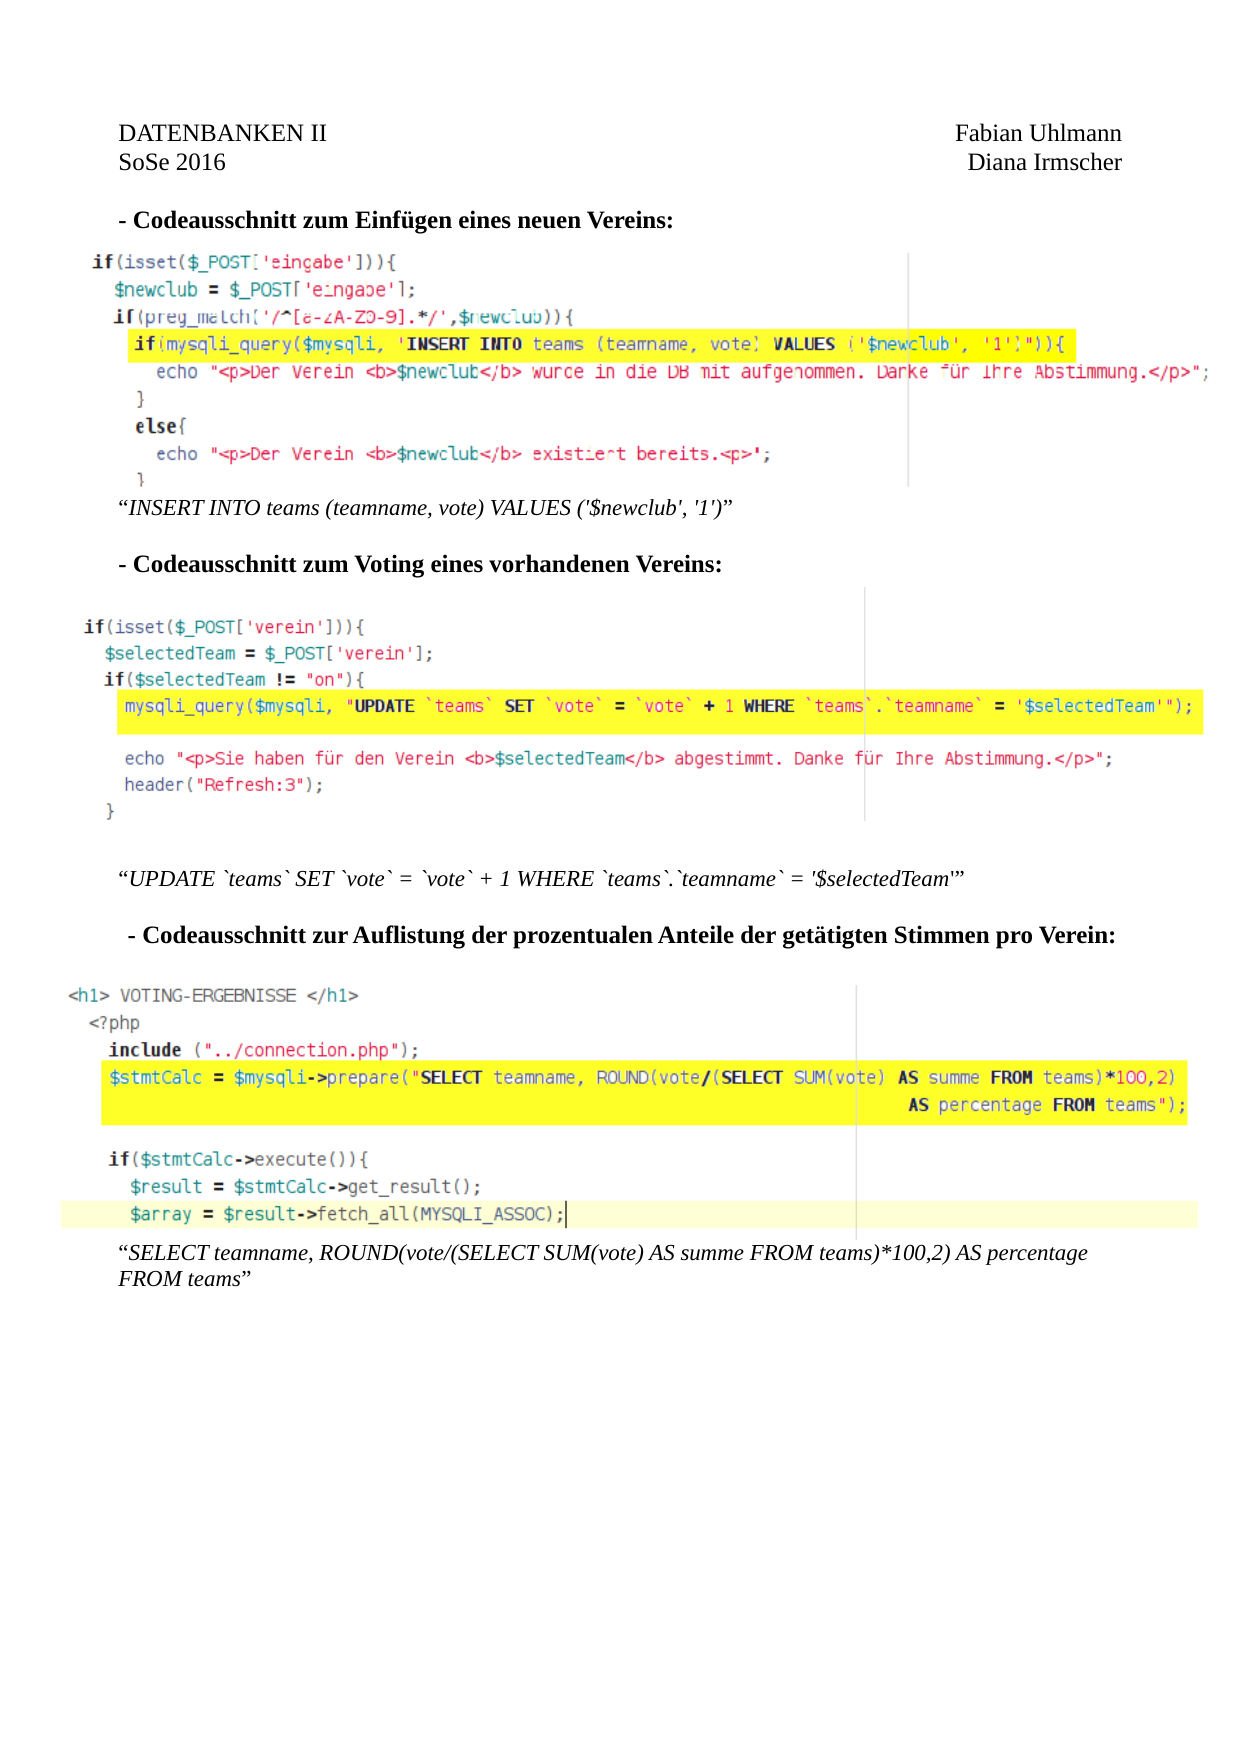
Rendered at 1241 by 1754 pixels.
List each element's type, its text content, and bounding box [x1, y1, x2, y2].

text [118, 977, 1122, 985]
text - Codeausschnitt zum Voting eines vorhandenen Vereins: [118, 549, 1122, 578]
text “SELECT teamname, ROUND(vote/(SELECT SUM(vote) AS summe FROM teams)*100,2) AS percentage FROM teams” [118, 1240, 1122, 1292]
text “UPDATE `teams` SET `vote` = `vote` + 1 WHERE `teams`.`teamname` = '$selectedTeam'” [118, 865, 1122, 891]
picture [81, 587, 1204, 821]
picture [86, 253, 1214, 494]
picture [60, 985, 1198, 1240]
text “INSERT INTO teams (teamname, vote) VALUES ('$newclub', '1')” [118, 494, 1122, 520]
list - Codeausschnitt zur Auflistung der prozentualen Anteile der getätigten Stimmen pro Verein: [118, 920, 1122, 949]
text - Codeausschnitt zum Einfügen eines neuen Vereins: [118, 205, 1122, 234]
